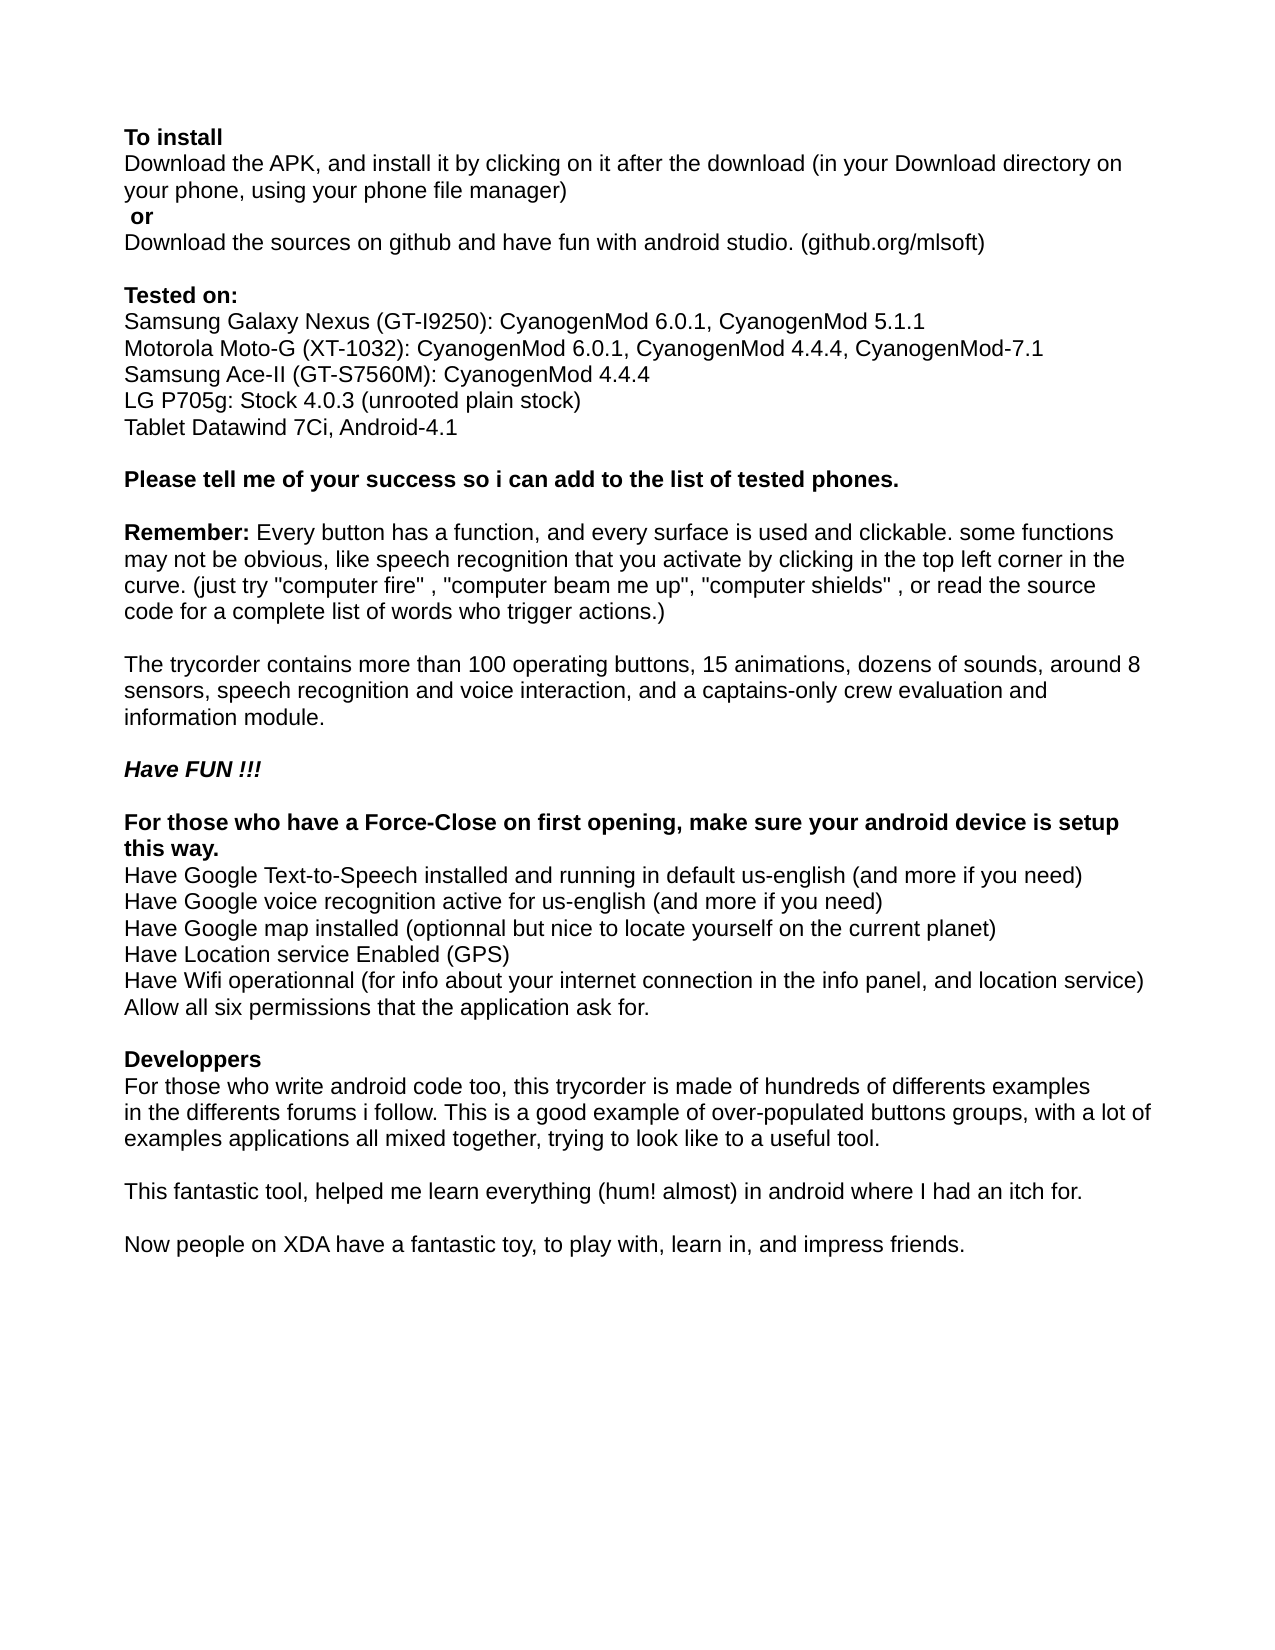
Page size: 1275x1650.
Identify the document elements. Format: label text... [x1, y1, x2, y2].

table_cell To install Download the APK, and install it by clicking on it after the download (in your Download directory on your phone, using your phone file manager) or Download the sources on github and have fun with android studio. (github.org/mlsoft) Tested on: Samsung Galaxy Nexus (GT-I9250): CyanogenMod 6.0.1, CyanogenMod 5.1.1 Motorola Moto-G (XT-1032): CyanogenMod 6.0.1, CyanogenMod 4.4.4, CyanogenMod-7.1 Samsung Ace-II (GT-S7560M): CyanogenMod 4.4.4 LG P705g: Stock 4.0.3 (unrooted plain stock) Tablet Datawind 7Ci, Android-4.1 Please tell me of your success so i can add to the list of tested phones. Remember: Every button has a function, and every surface is used and clickable. some functions may not be obvious, like speech recognition that you activate by clicking in the top left corner in the curve. (just try "computer fire" , "computer beam me up", "computer shields" , or read the source code for a complete list of words who trigger actions.) The trycorder contains more than 100 operating buttons, 15 animations, dozens of sounds, around 8 sensors, speech recognition and voice interaction, and a captains-only crew evaluation and information module. Have FUN !!! For those who have a Force-Close on first opening, make sure your android device is setup this way. Have Google Text-to-Speech installed and running in default us-english (and more if you need) Have Google voice recognition active for us-english (and more if you need) Have Google map installed (optionnal but nice to locate yourself on the current planet) Have Location service Enabled (GPS) Have Wifi operationnal (for info about your internet connection in the info panel, and location service) Allow all six permissions that the application ask for. Developpers For those who write android code too, this trycorder is made of hundreds of differents examples in the differents forums i follow. This is a good example of over-populated buttons groups, with a lot of examples applications all mixed together, trying to look like to a useful tool. This fantastic tool, helped me learn everything (hum! almost) in android where I had an itch for. Now people on XDA have a fantastic toy, to play with, learn in, and impress friends. [118, 118, 1157, 1289]
